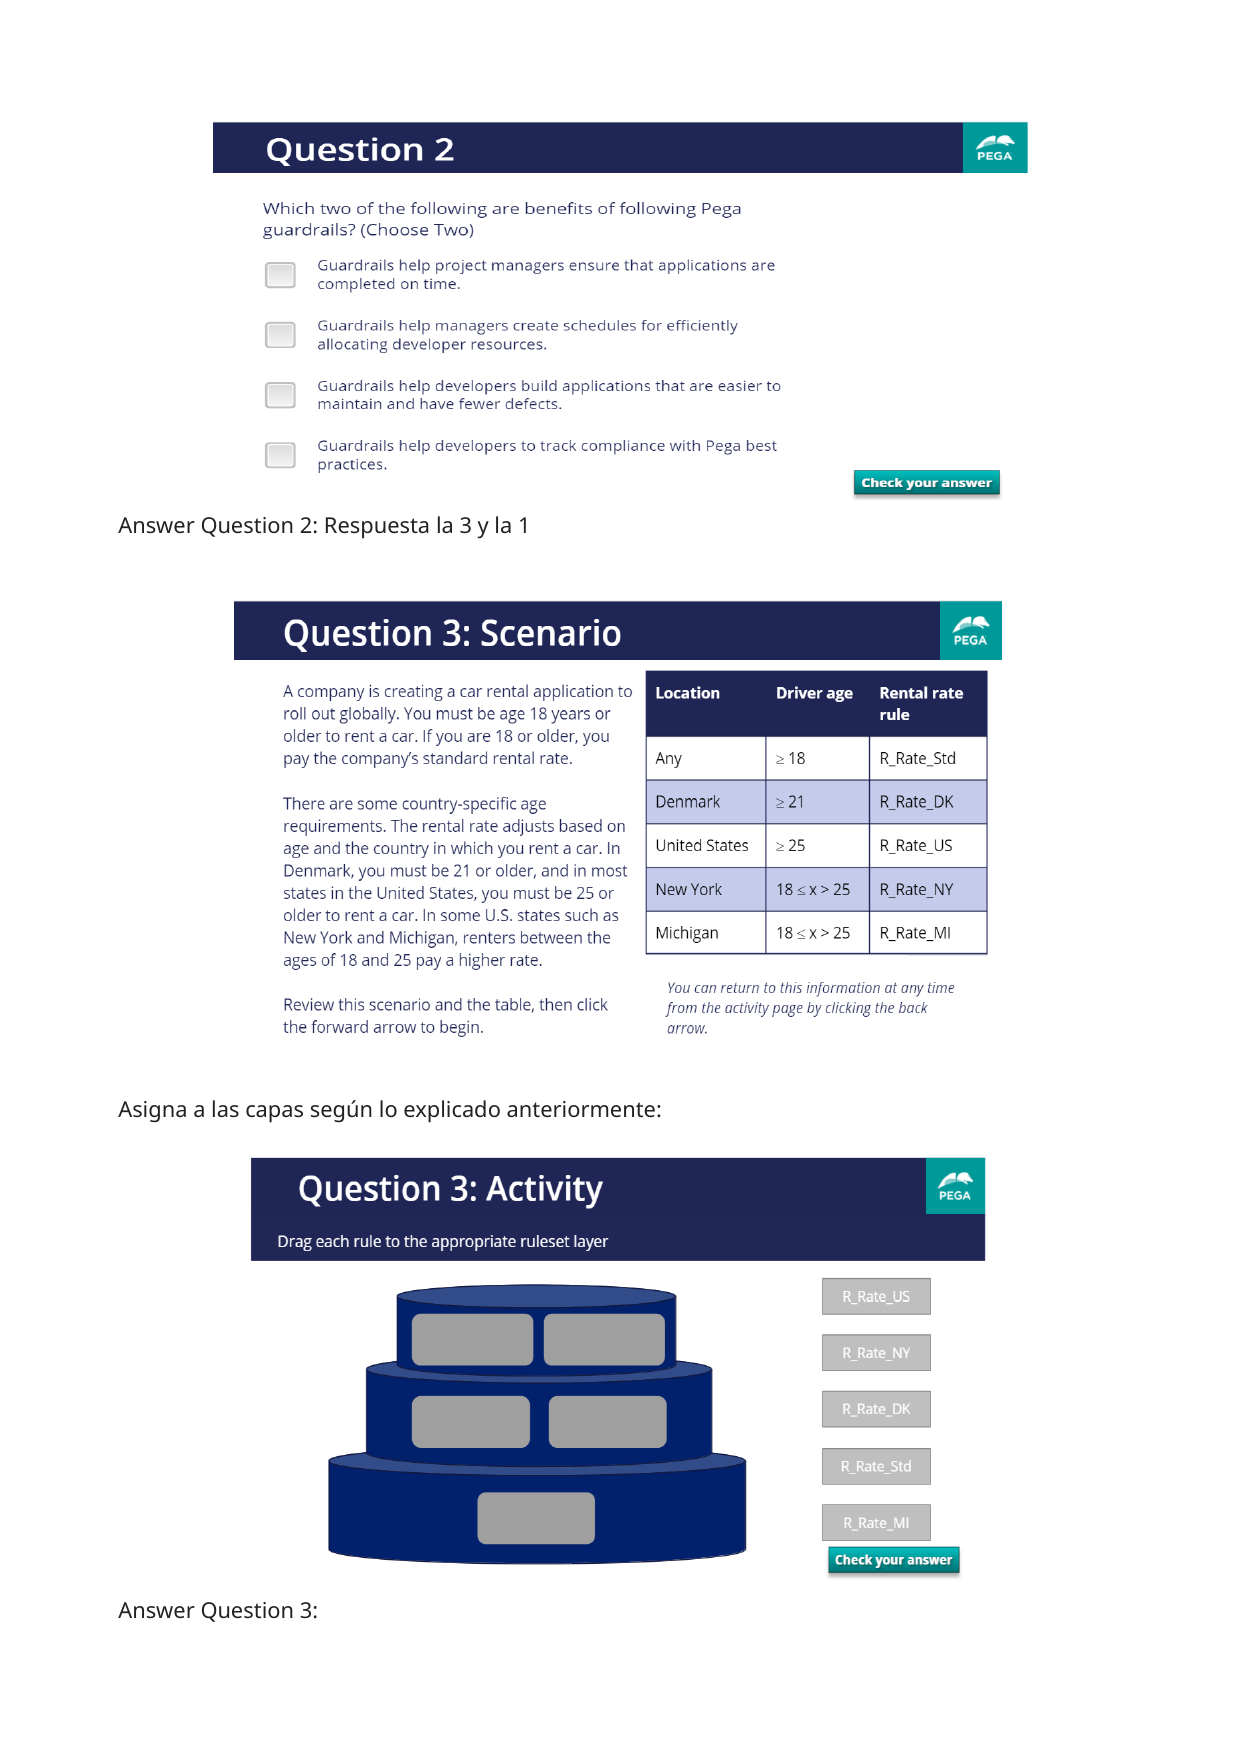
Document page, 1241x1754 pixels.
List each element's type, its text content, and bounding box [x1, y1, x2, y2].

text Asigna a las capas según lo explicado anteriormente: [118, 1094, 1122, 1123]
text Answer Question 2: Respuesta la 3 y la 1 [118, 118, 1122, 540]
text Answer Question 3: [118, 1153, 1122, 1624]
